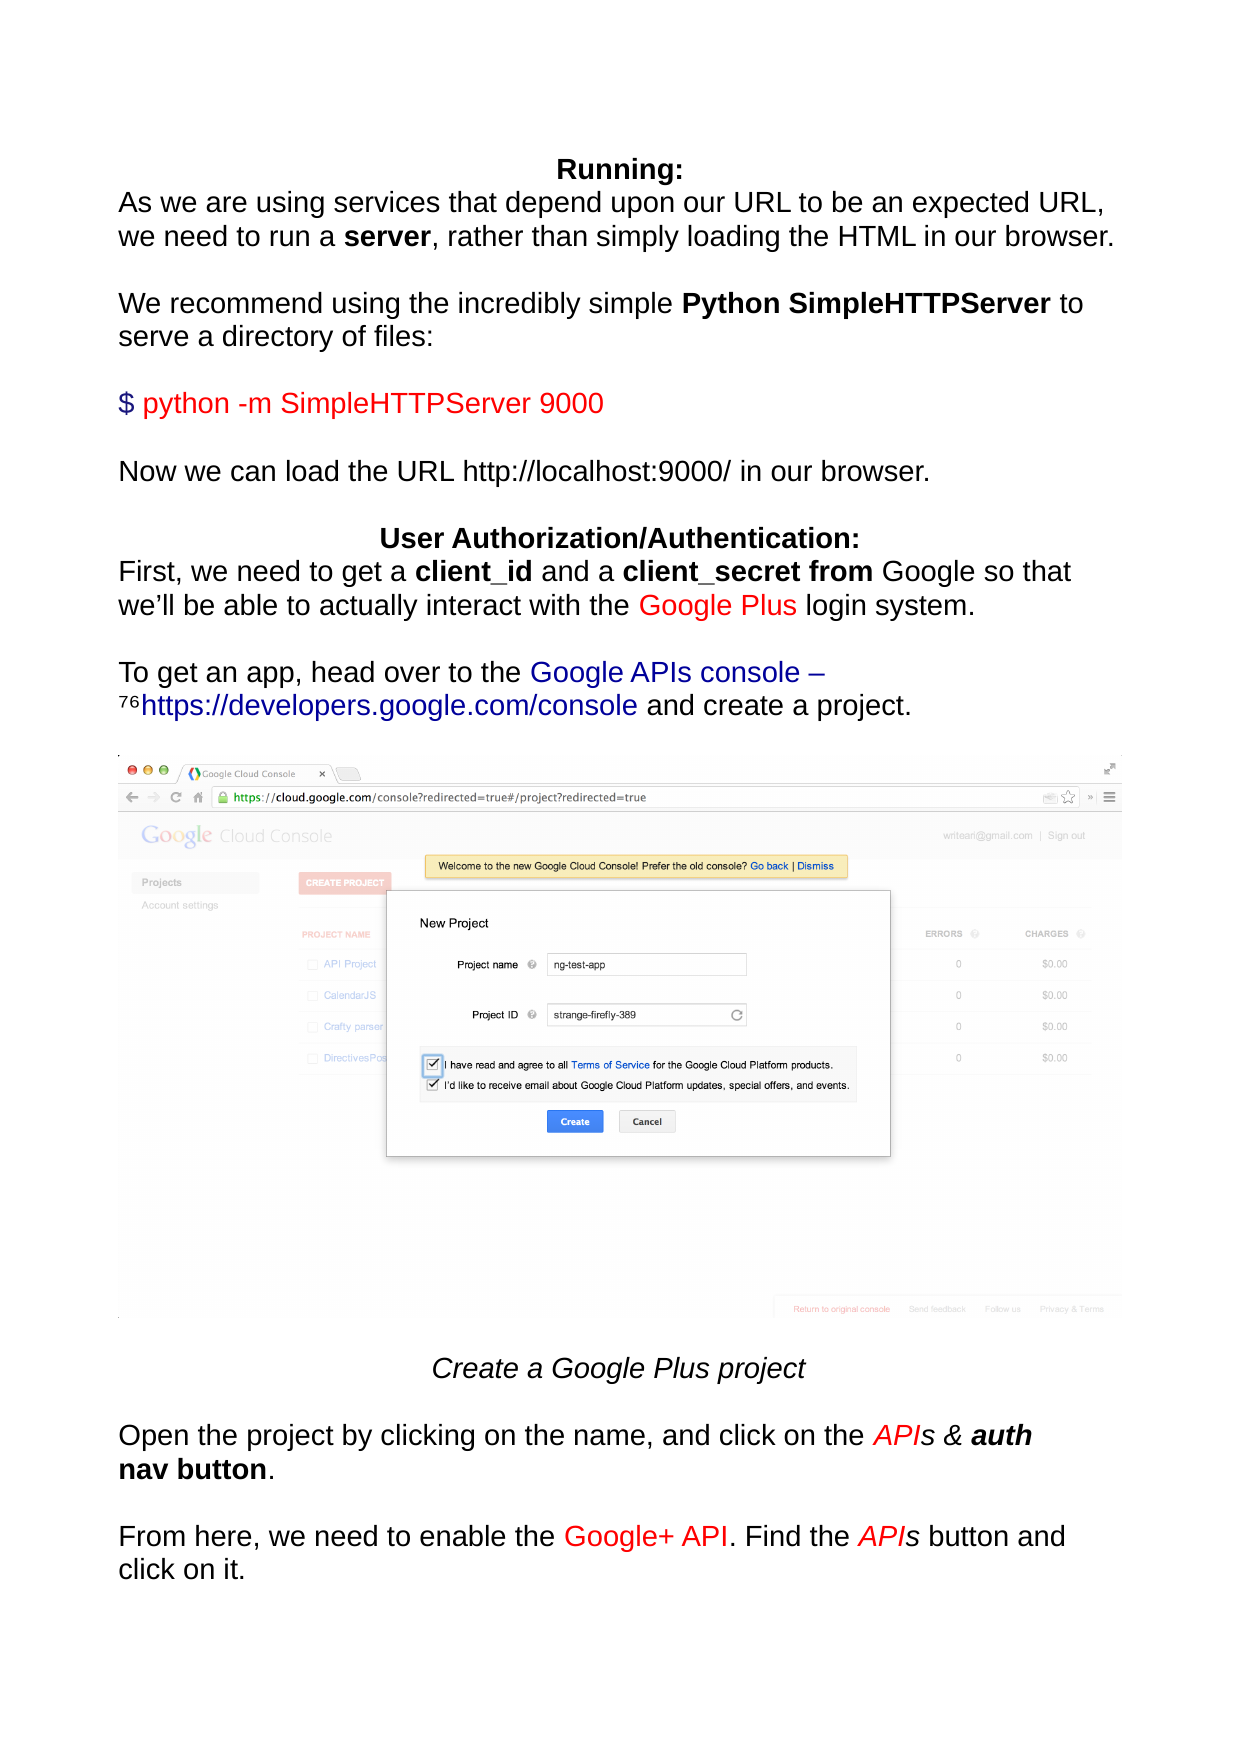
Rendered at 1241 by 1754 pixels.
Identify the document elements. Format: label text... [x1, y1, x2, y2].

text Running: [118, 152, 1122, 185]
text nav button. [118, 1452, 1122, 1485]
text From here, we need to enable the Google+ API. Find the APIs button and click on it. [118, 1519, 1122, 1586]
text $ python -m SimpleHTTPServer 9000 [118, 386, 1122, 420]
text As we are using services that depend upon our URL to be an expected URL, we need to run a server, rather than simply loading the HTML in our browser. [118, 185, 1122, 252]
text User Authorization/Authentication: [118, 521, 1122, 554]
text First, we need to get a client_id and a client_secret from Google so that we’ll be able to actually interact with the Google Plus login system. [118, 554, 1122, 621]
text Now we can load the URL http://localhost:9000/ in our browser. [118, 453, 1122, 487]
text Open the project by clicking on the name, and click on the APIs & auth [118, 1418, 1122, 1452]
text Create a Google Plus project [118, 1351, 1122, 1385]
text To get an app, head over to the Google APIs console – ⁷⁶https://developers.google.com/console and create a project. [118, 655, 1122, 722]
text We recommend using the incredibly simple Python SimpleHTTPServer to serve a directory of files: [118, 286, 1122, 353]
